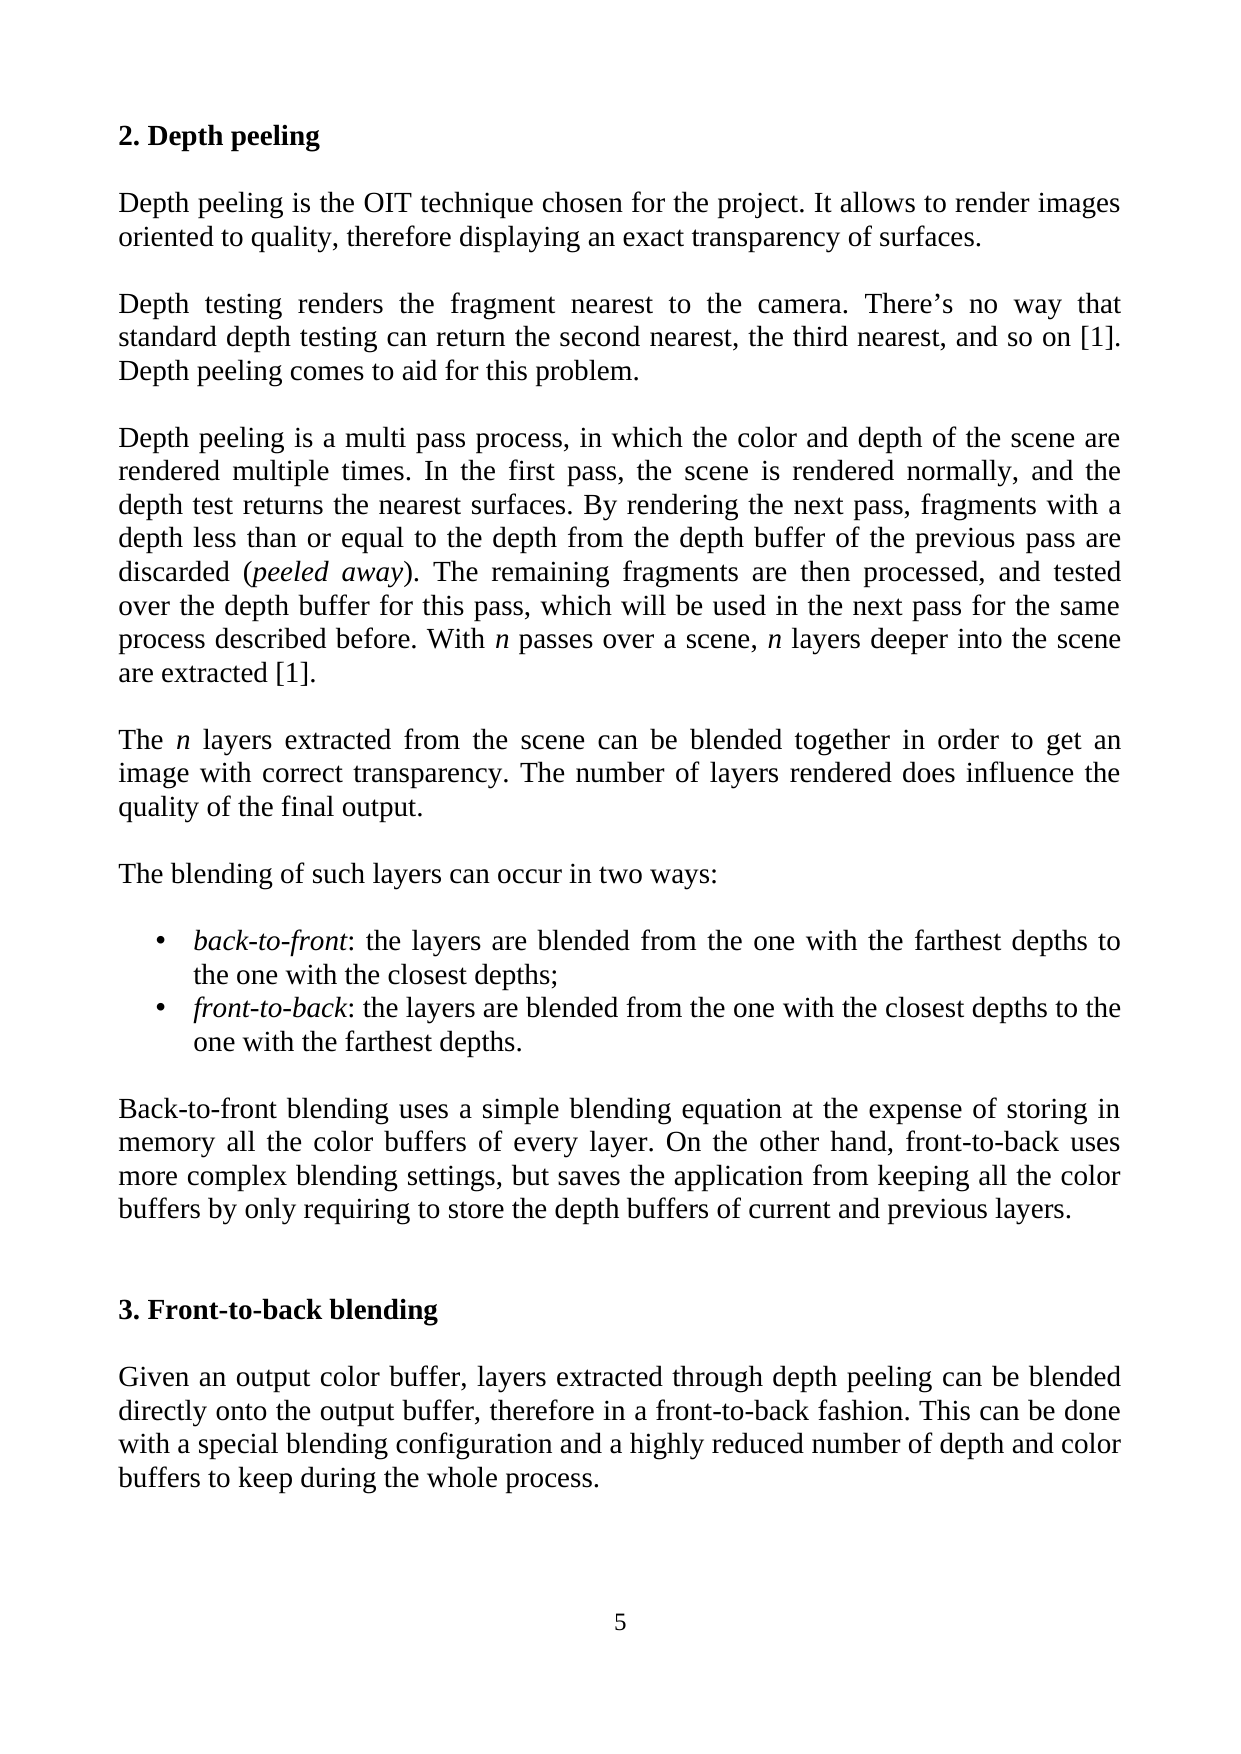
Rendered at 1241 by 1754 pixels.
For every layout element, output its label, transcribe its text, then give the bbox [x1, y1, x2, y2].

text The blending of such layers can occur in two ways: [118, 856, 1122, 889]
text Depth peeling is the OIT technique chosen for the project. It allows to render images oriented to quality, therefore displaying an exact transparency of surfaces. [118, 185, 1122, 252]
text Given an output color buffer, layers extracted through depth peeling can be blended directly onto the output buffer, therefore in a front-to-back fashion. This can be done with a special blending configuration and a highly reduced number of depth and color buffers to keep during the whole process. [118, 1359, 1122, 1493]
list back-to-front: the layers are blended from the one with the farthest depths to the one with the closest depths; [156, 923, 1122, 990]
text Depth peeling is a multi pass process, in which the color and depth of the scene are rendered multiple times. In the first pass, the scene is rendered normally, and the depth test returns the nearest surfaces. By rendering the next pass, fragments with a depth less than or equal to the depth from the depth buffer of the previous pass are discarded (peeled away). The remaining fragments are then processed, and tested over the depth buffer for this pass, which will be used in the next pass for the same process described before. With n passes over a scene, n layers deeper into the scene are extracted [1]. [118, 420, 1122, 688]
list front-to-back: the layers are blended from the one with the closest depths to the one with the farthest depths. [156, 990, 1122, 1057]
text Back-to-front blending uses a simple blending equation at the expense of storing in memory all the color buffers of every layer. On the other hand, front-to-back uses more complex blending settings, but saves the application from keeping all the color buffers by only requiring to store the depth buffers of current and previous layers. [118, 1091, 1122, 1225]
text 2. Depth peeling [118, 118, 1122, 152]
text The n layers extracted from the scene can be blended together in order to get an image with correct transparency. The number of layers rendered does influence the quality of the final output. [118, 722, 1122, 822]
text Depth testing renders the fragment nearest to the camera. There’s no way that standard depth testing can return the second nearest, the third nearest, and so on [1]. Depth peeling comes to aid for this problem. [118, 286, 1122, 386]
text 3. Front-to-back blending [118, 1292, 1122, 1326]
